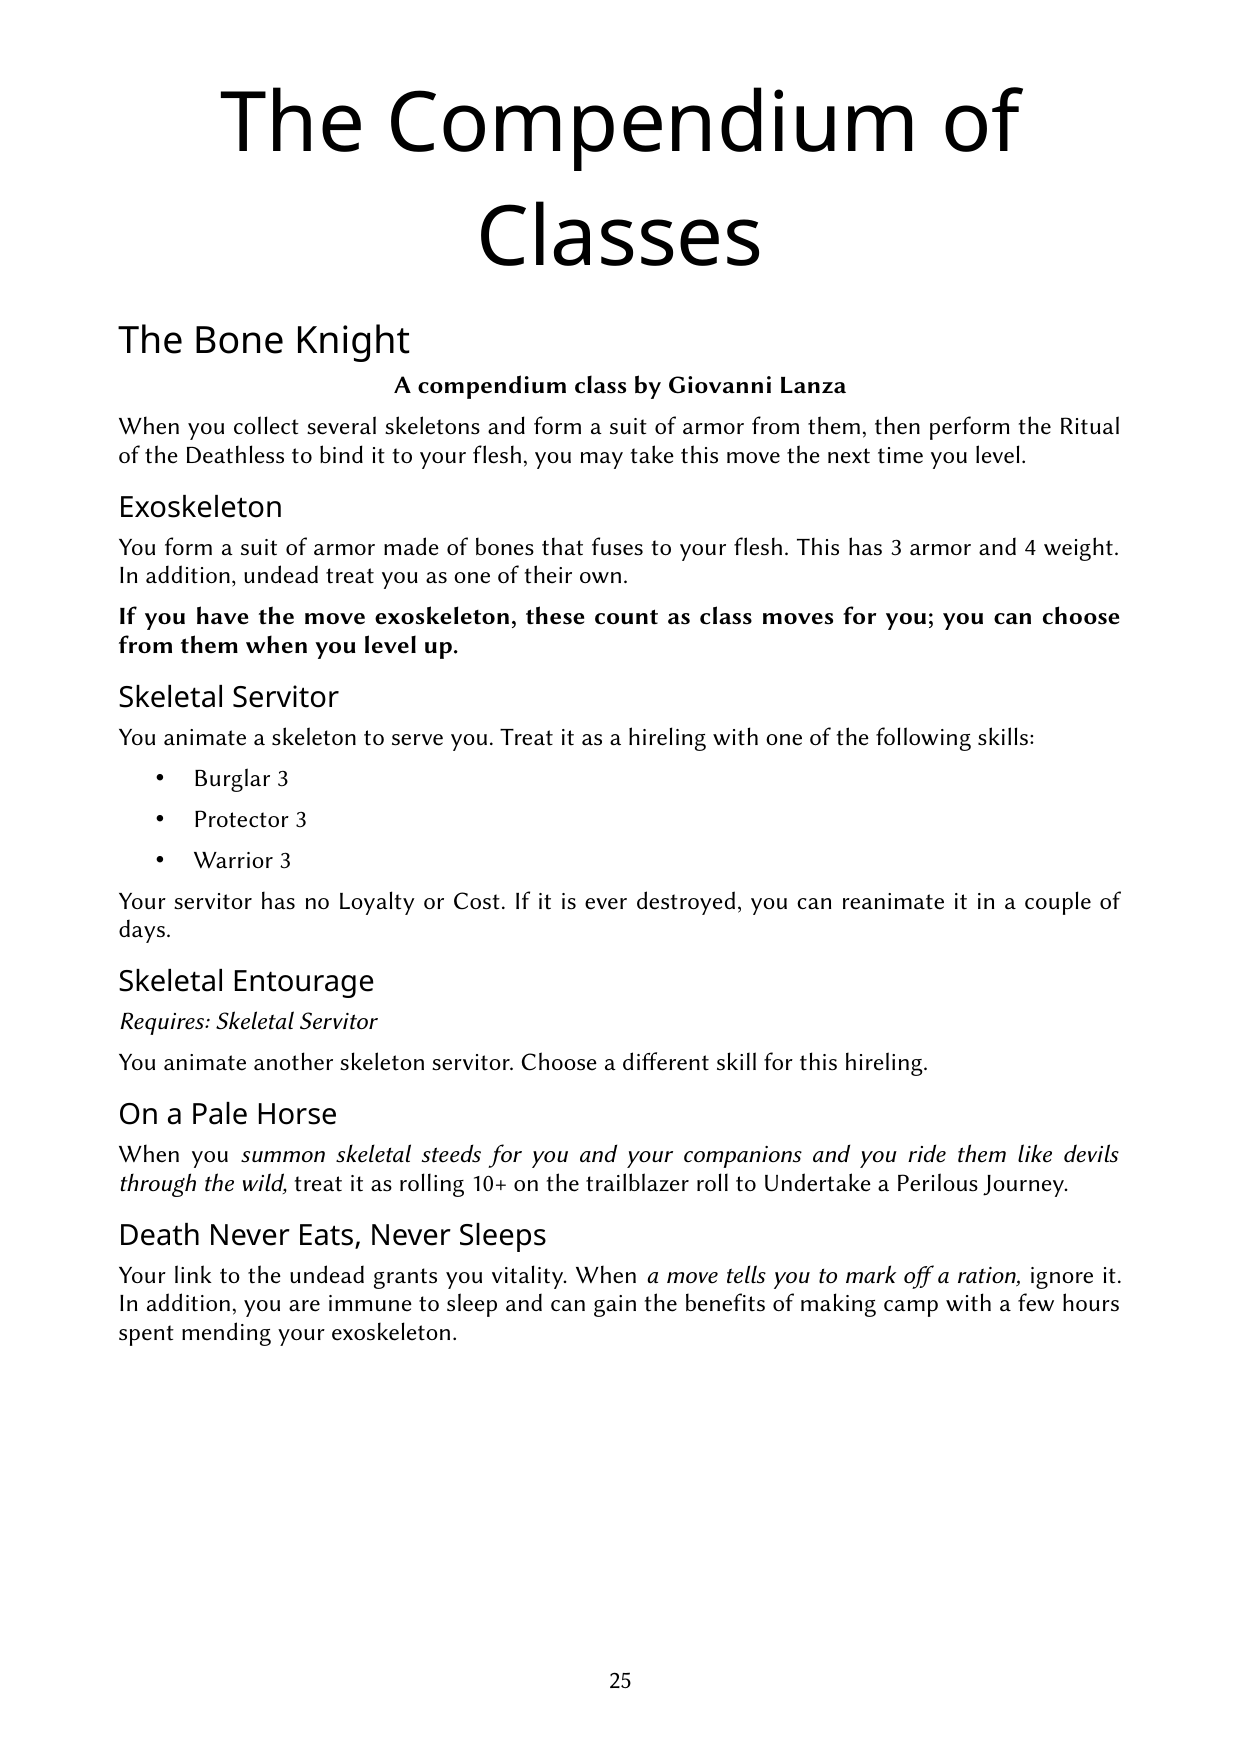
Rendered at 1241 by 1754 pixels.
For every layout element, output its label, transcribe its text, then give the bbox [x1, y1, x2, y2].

text Your servitor has no Loyalty or Cost. If it is ever destroyed, you can reanimate it in a couple of days. [118, 887, 1122, 944]
subtitle On a Pale Horse [118, 1093, 1122, 1133]
subtitle Skeletal Servitor [118, 676, 1122, 716]
list Warrior 3 [156, 846, 1122, 874]
text When you summon skeletal steeds for you and your companions and you ride them like devils through the wild, treat it as rolling 10+ on the trailblazer roll to Undertake a Perilous Journey. [118, 1140, 1122, 1197]
text When you collect several skeletons and form a suit of armor from them, then perform the Ritual of the Deathless to bind it to your flesh, you may take this move the next time you level. [118, 412, 1122, 469]
text You animate another skeleton servitor. Choose a different skill for this hireling. [118, 1048, 1122, 1077]
subtitle The Bone Knight [118, 313, 1122, 364]
subtitle The Compendium of Classes [118, 63, 1122, 290]
text If you have the move exoskeleton, these count as class moves for you; you can choose from them when you level up. [118, 602, 1122, 659]
list Protector 3 [156, 805, 1122, 833]
subtitle Death Never Eats, Never Sleeps [118, 1214, 1122, 1254]
text You form a suit of armor made of bones that fuses to your flesh. This has 3 armor and 4 weight. In addition, undead treat you as one of their own. [118, 533, 1122, 590]
subtitle Skeletal Entourage [118, 961, 1122, 1000]
list Burglar 3 [156, 764, 1122, 792]
subtitle Exoskeleton [118, 486, 1122, 526]
text A compendium class by Giovanni Lanza [118, 371, 1122, 400]
text You animate a skeleton to serve you. Treat it as a hireling with one of the following skills: [118, 723, 1122, 751]
text Requires: Skeletal Servitor [118, 1007, 1122, 1036]
text Your link to the undead grants you vitality. When a move tells you to mark off a ration, ignore it. In addition, you are immune to sleep and can gain the benefits of making camp with a few hours spent mending your exoskeleton. [118, 1261, 1122, 1346]
